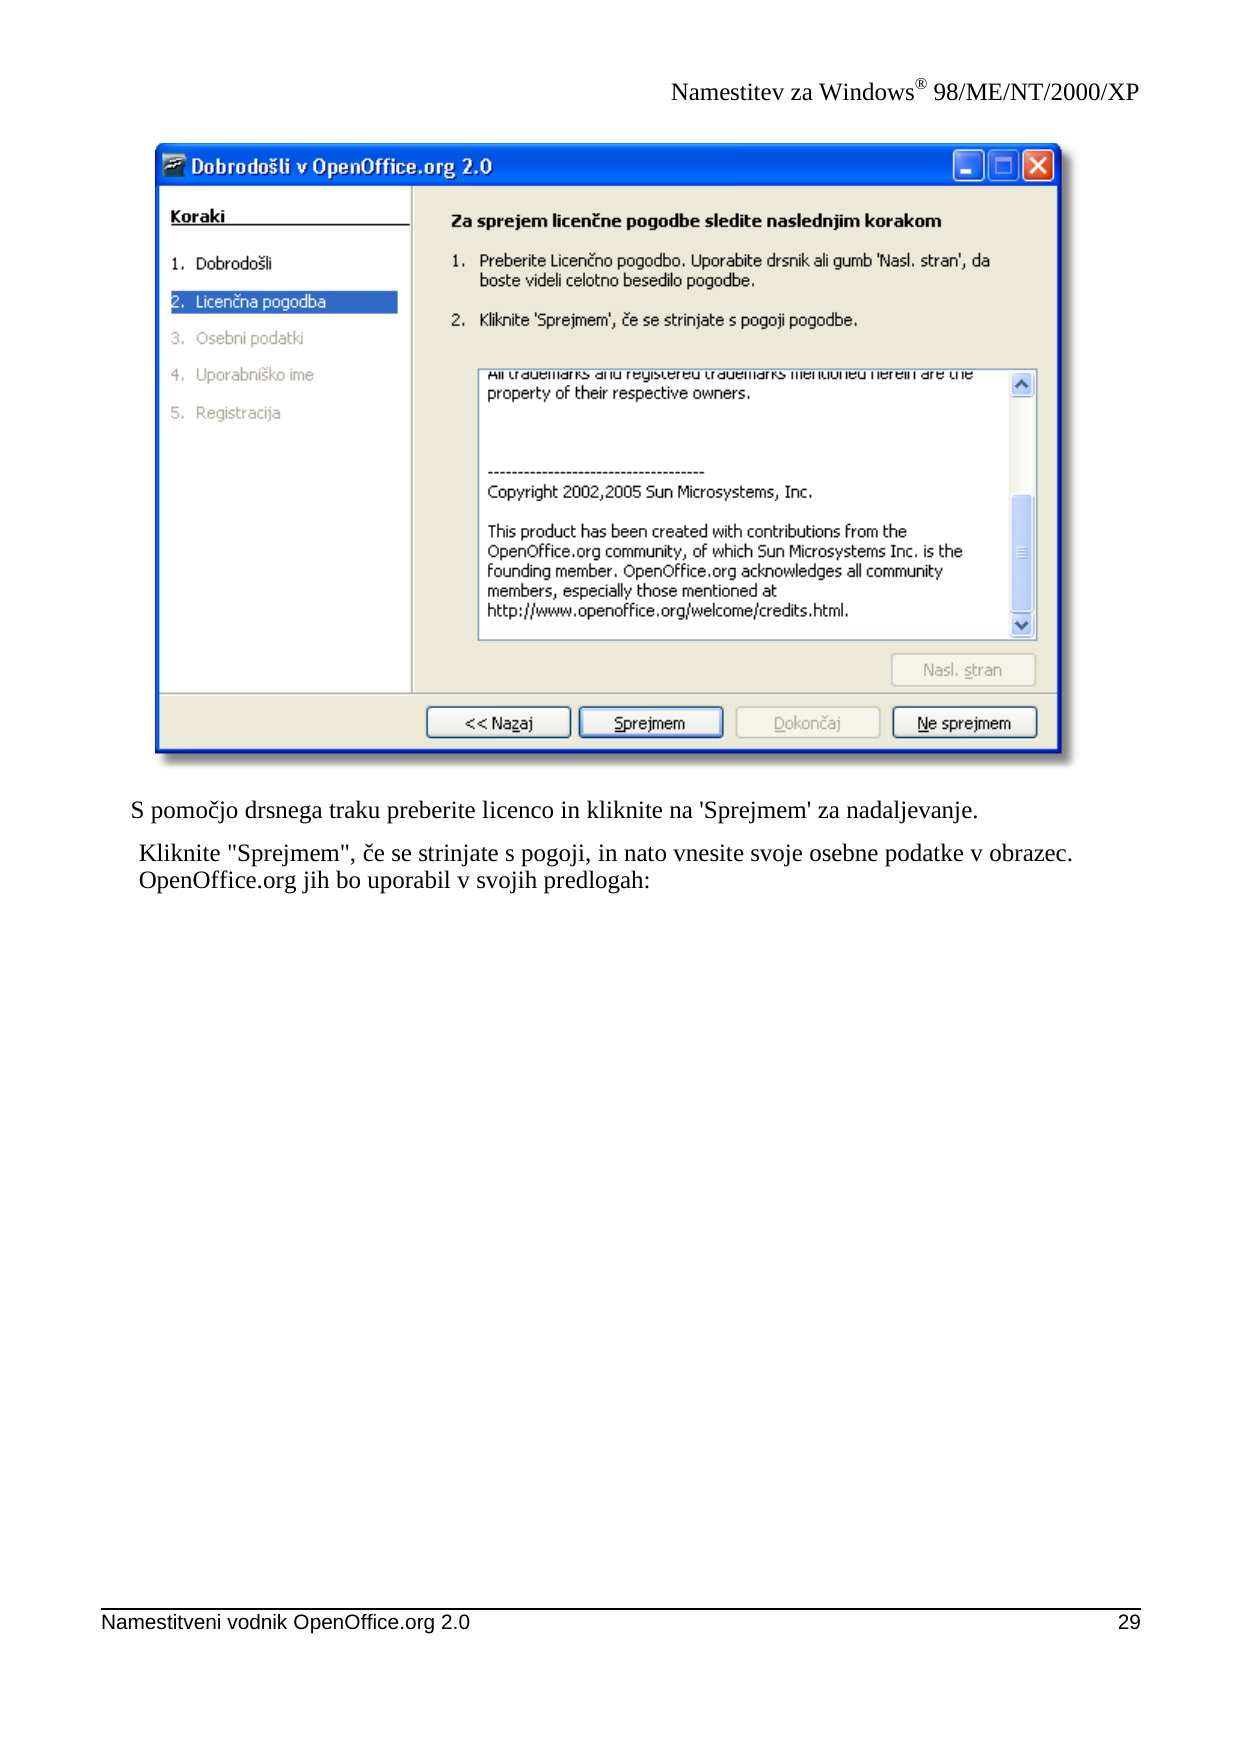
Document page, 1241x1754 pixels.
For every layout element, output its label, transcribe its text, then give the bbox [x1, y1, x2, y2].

text S pomočjo drsnega traku preberite licenco in kliknite na 'Sprejmem' za nadaljevanje. [130, 796, 1139, 824]
picture [155, 143, 1080, 772]
text Kliknite "Sprejmem", če se strinjate s pogoji, in nato vnesite svoje osebne podatke v obrazec. OpenOffice.org jih bo uporabil v svojih predlogah: [138, 838, 1139, 894]
